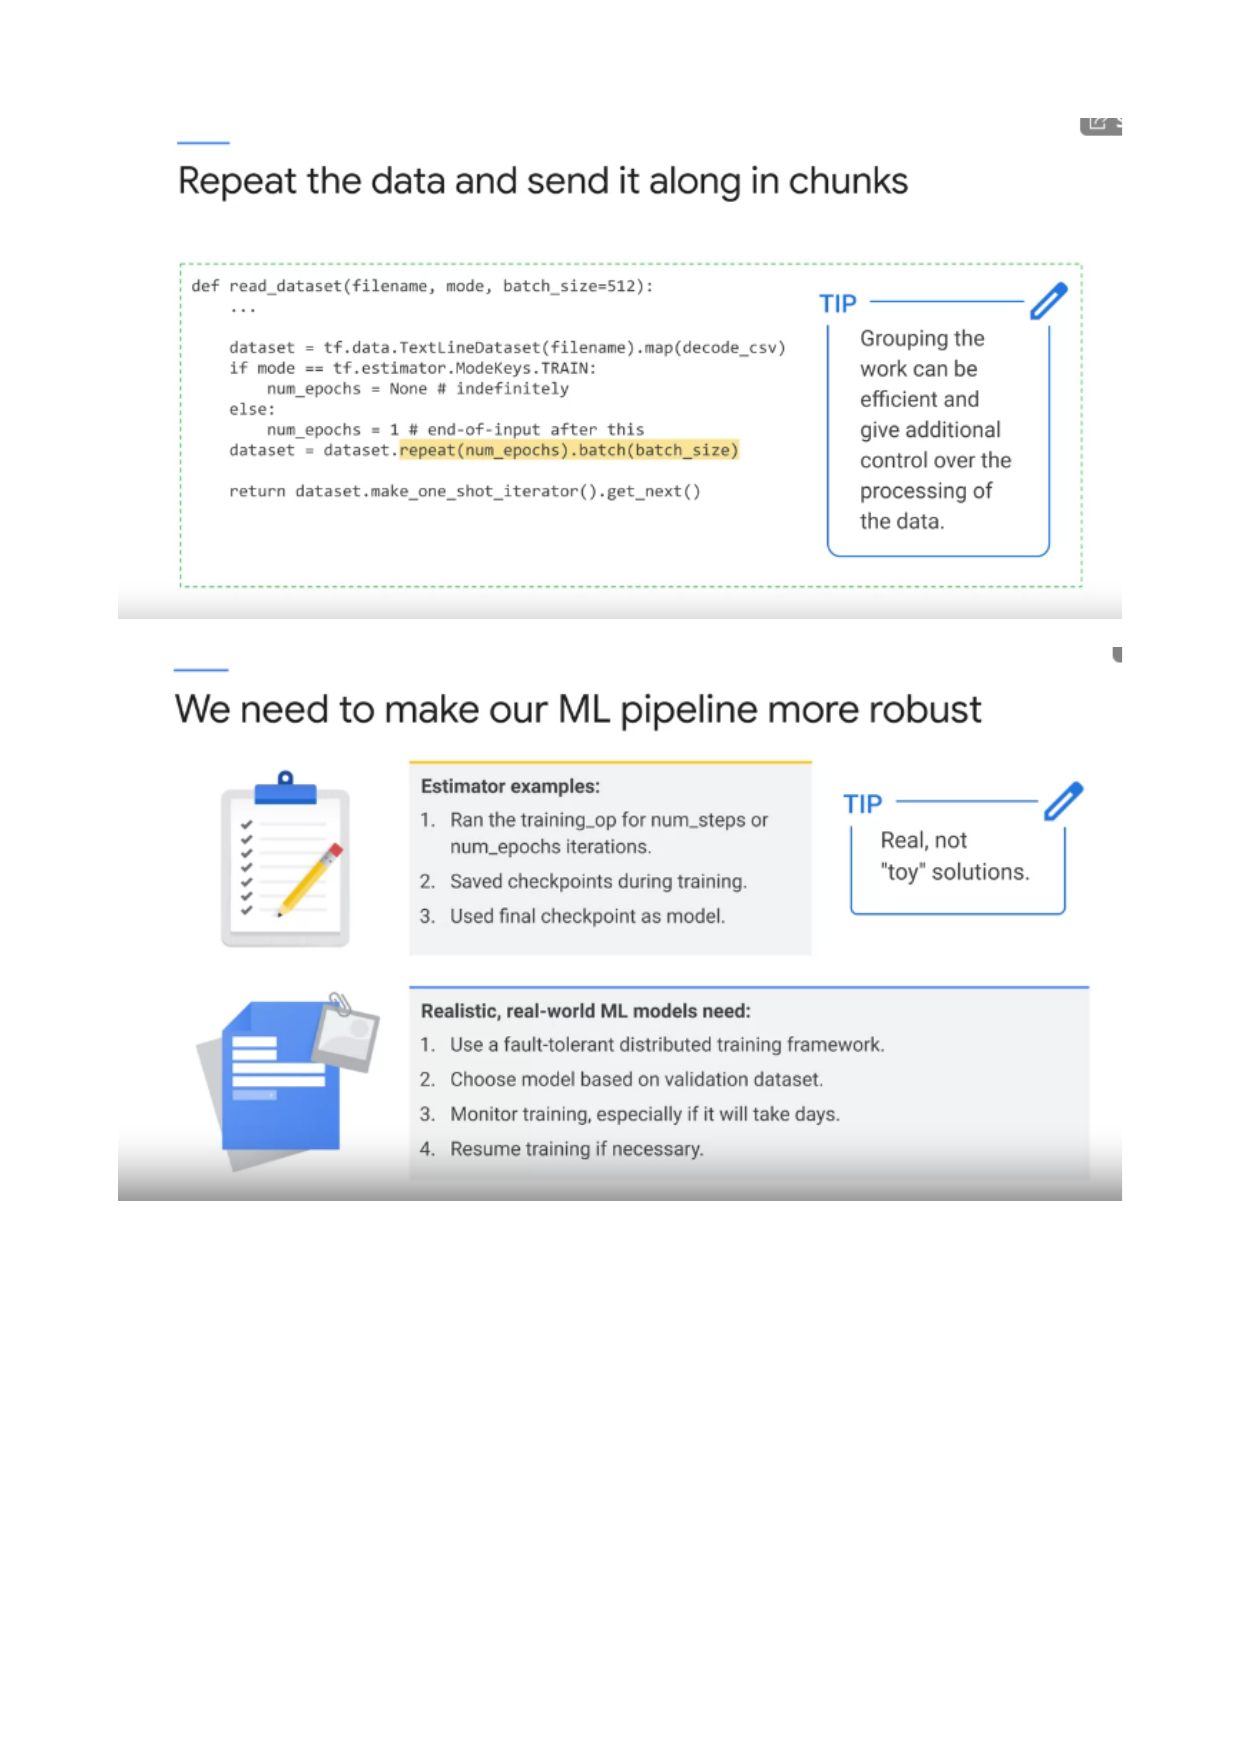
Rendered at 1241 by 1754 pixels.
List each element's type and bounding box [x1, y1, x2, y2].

picture [118, 118, 1123, 619]
picture [118, 647, 1123, 1201]
